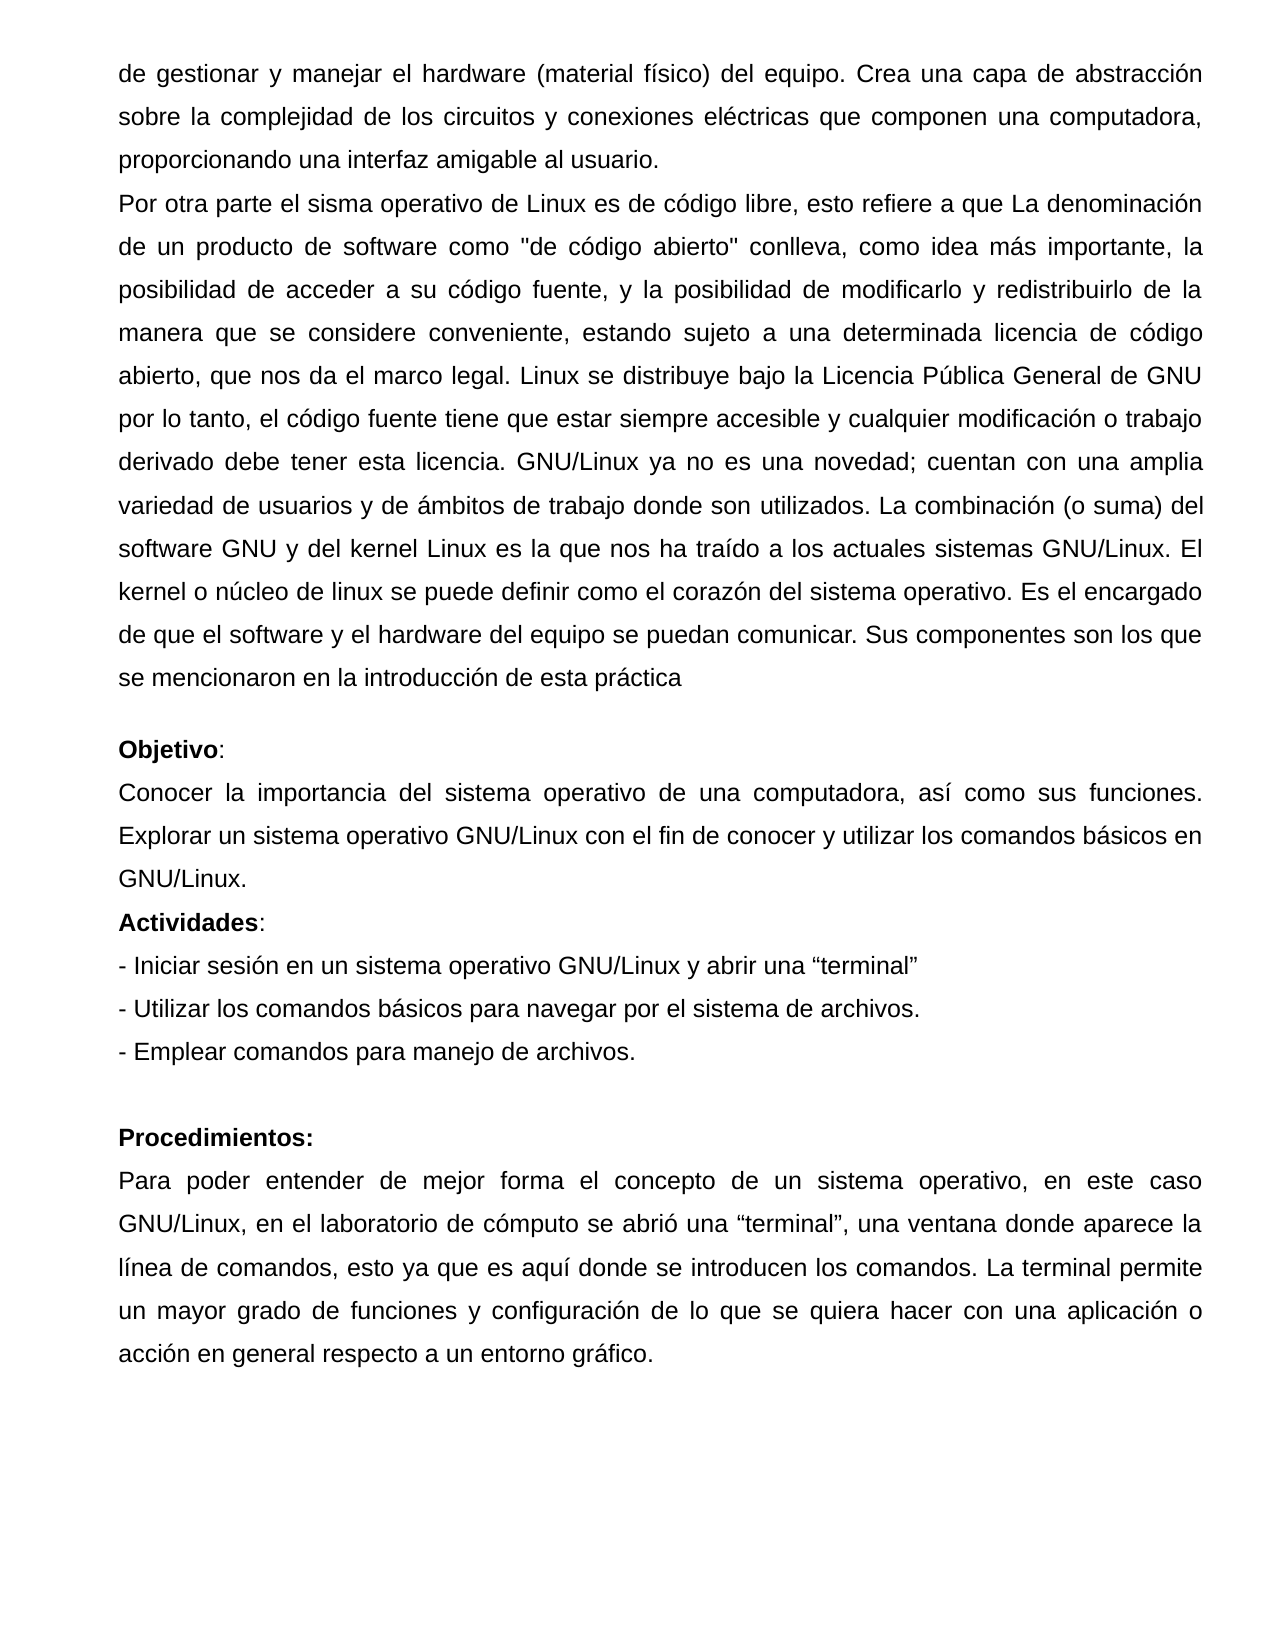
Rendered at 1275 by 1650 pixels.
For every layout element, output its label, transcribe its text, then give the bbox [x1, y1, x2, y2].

text Actividades: [118, 908, 1205, 936]
text Por otra parte el sisma operativo de Linux es de código libre, esto refiere a que La denominación de un producto de software como "de código abierto" conlleva, como idea más importante, la posibilidad de acceder a su código fuente, y la posibilidad de modificarlo y redistribuirlo de la manera que se considere conveniente, estando sujeto a una determinada licencia de código abierto, que nos da el marco legal. Linux se distribuye bajo la Licencia Pública General de GNU por lo tanto, el código fuente tiene que estar siempre accesible y cualquier modificación o trabajo derivado debe tener esta licencia. GNU/Linux ya no es una novedad; cuentan con una amplia variedad de usuarios y de ámbitos de trabajo donde son utilizados. La combinación (o suma) del software GNU y del kernel Linux es la que nos ha traído a los actuales sistemas GNU/Linux. El kernel o núcleo de linux se puede definir como el corazón del sistema operativo. Es el encargado de que el software y el hardware del equipo se puedan comunicar. Sus componentes son los que se mencionaron en la introducción de esta práctica [118, 189, 1205, 692]
text - Iniciar sesión en un sistema operativo GNU/Linux y abrir una “terminal” [118, 951, 1205, 979]
text Para poder entender de mejor forma el concepto de un sistema operativo, en este caso GNU/Linux, en el laboratorio de cómputo se abrió una “terminal”, una ventana donde aparece la línea de comandos, esto ya que es aquí donde se introducen los comandos. La terminal permite un mayor grado de funciones y configuración de lo que se quiera hacer con una aplicación o acción en general respecto a un entorno gráfico. [118, 1166, 1205, 1368]
text Procedimientos: [118, 1123, 1205, 1152]
text Objetivo: [118, 735, 1205, 764]
text de gestionar y manejar el hardware (material físico) del equipo. Crea una capa de abstracción sobre la complejidad de los circuitos y conexiones eléctricas que componen una computadora, proporcionando una interfaz amigable al usuario. [118, 59, 1205, 174]
text Conocer la importancia del sistema operativo de una computadora, así como sus funciones. Explorar un sistema operativo GNU/Linux con el fin de conocer y utilizar los comandos básicos en GNU/Linux. [118, 778, 1205, 893]
text - Emplear comandos para manejo de archivos. [118, 1037, 1205, 1066]
text - Utilizar los comandos básicos para navegar por el sistema de archivos. [118, 994, 1205, 1023]
